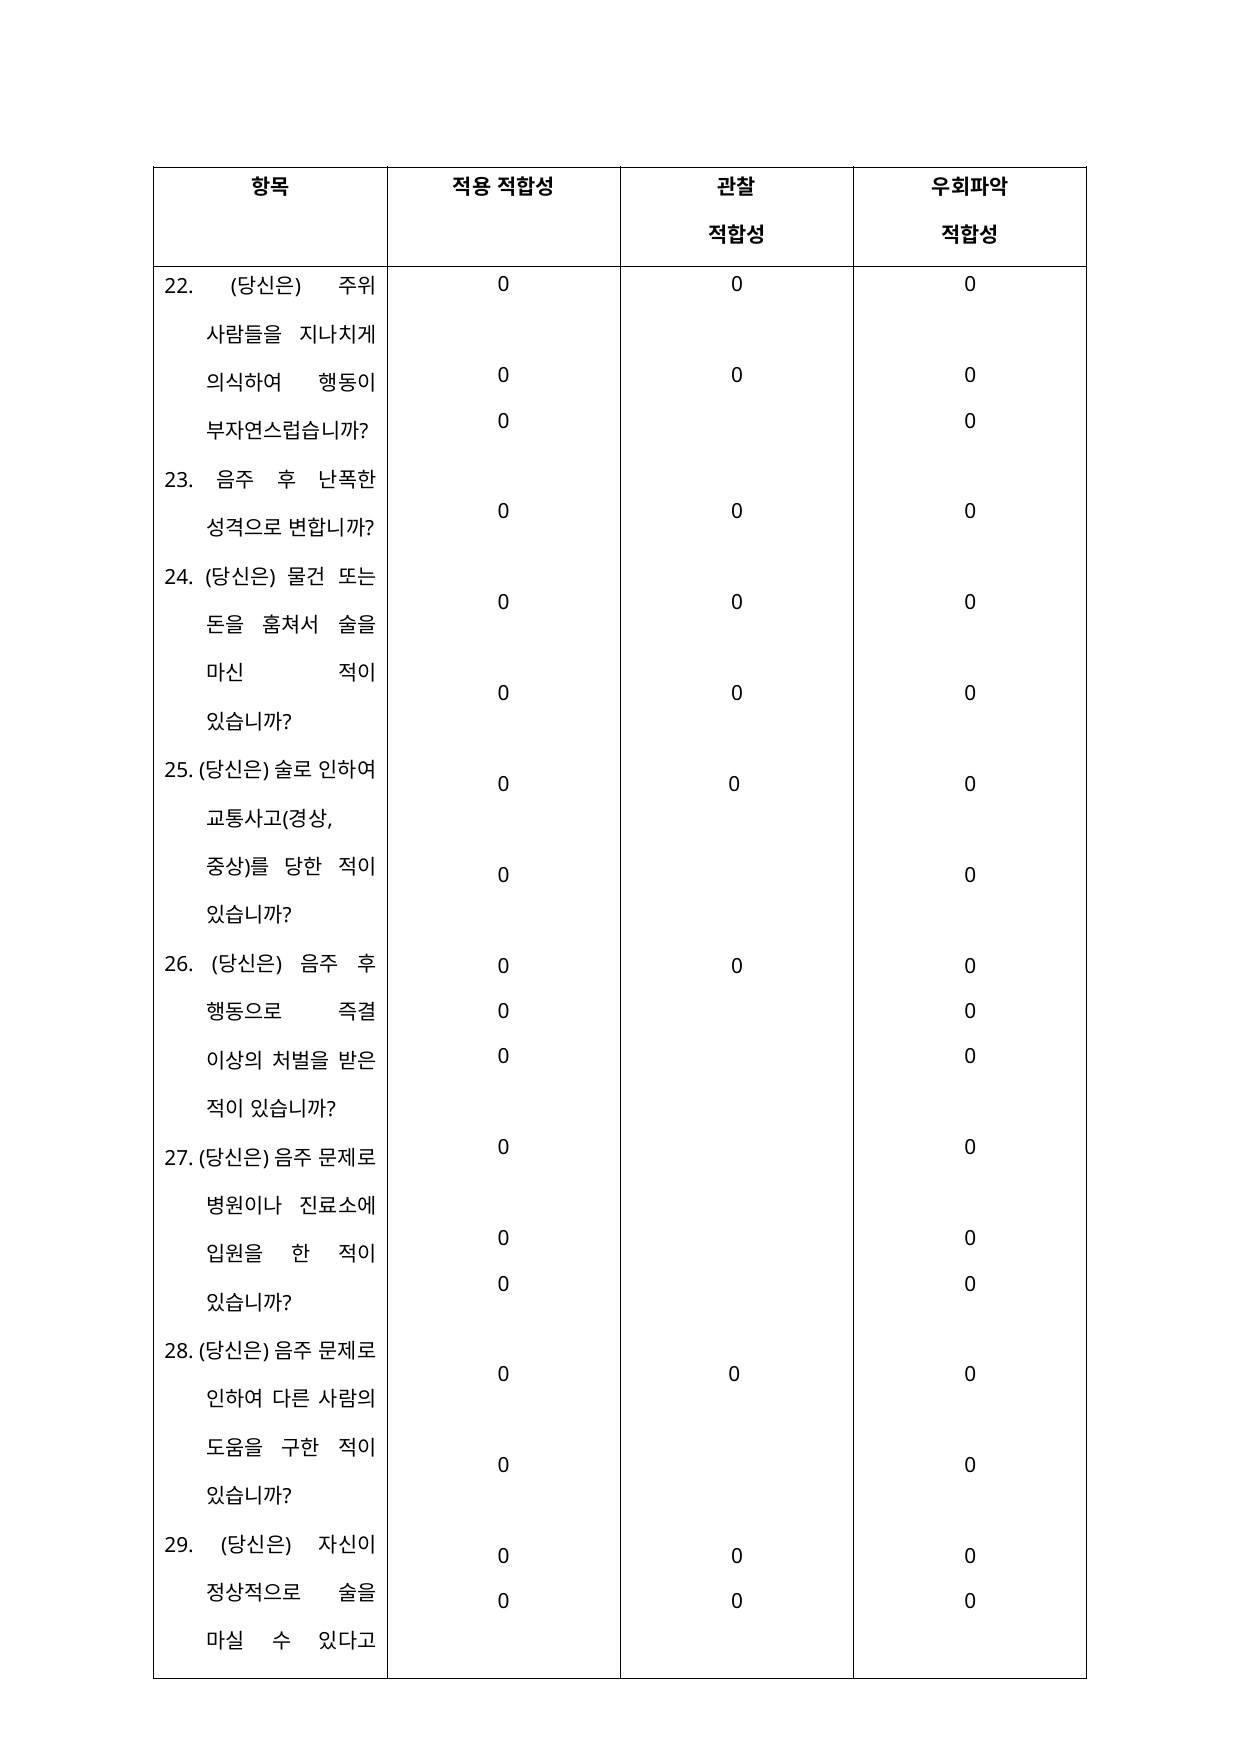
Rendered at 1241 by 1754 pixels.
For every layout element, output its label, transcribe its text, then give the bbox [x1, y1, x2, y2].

table_header 항목 [154, 168, 387, 266]
table_header 우회파악 적합성 [854, 168, 1086, 266]
table_header 적용 적합성 [388, 168, 620, 266]
table_cell 22. (당신은) 주위 사람들을 지나치게 의식하여 행동이 부자연스럽습니까? 23. 음주 후 난폭한 성격으로 변합니까? 24. (당신은) 물건 또는 돈을 훔쳐서 술을 마신 적이 있습니까? 25. (당신은) 술로 인하여 교통사고(경상, 중상)를 당한 적이 있습니까? 26. (당신은) 음주 후 행동으로 즉결 이상의 처벌을 받은 적이 있습니까? 27. (당신은) 음주 문제로 병원이나 진료소에 입원을 한 적이 있습니까? 28. (당신은) 음주 문제로 인하여 다른 사람의 도움을 구한 적이 있습니까? 29. (당신은) 자신이 정상적으로 술을 마실 수 있다고 [154, 267, 387, 1678]
table_cell 0 0 0 0 0 0 0 0 0 0 0 0 0 0 0 0 0 0 [388, 267, 620, 1678]
table_header 관찰 적합성 [621, 168, 853, 266]
table_cell 0 0 0 0 0 0 0 0 0 0 [621, 267, 853, 1678]
table_cell 0 0 0 0 0 0 0 0 0 0 0 0 0 0 0 0 0 0 [854, 267, 1086, 1678]
